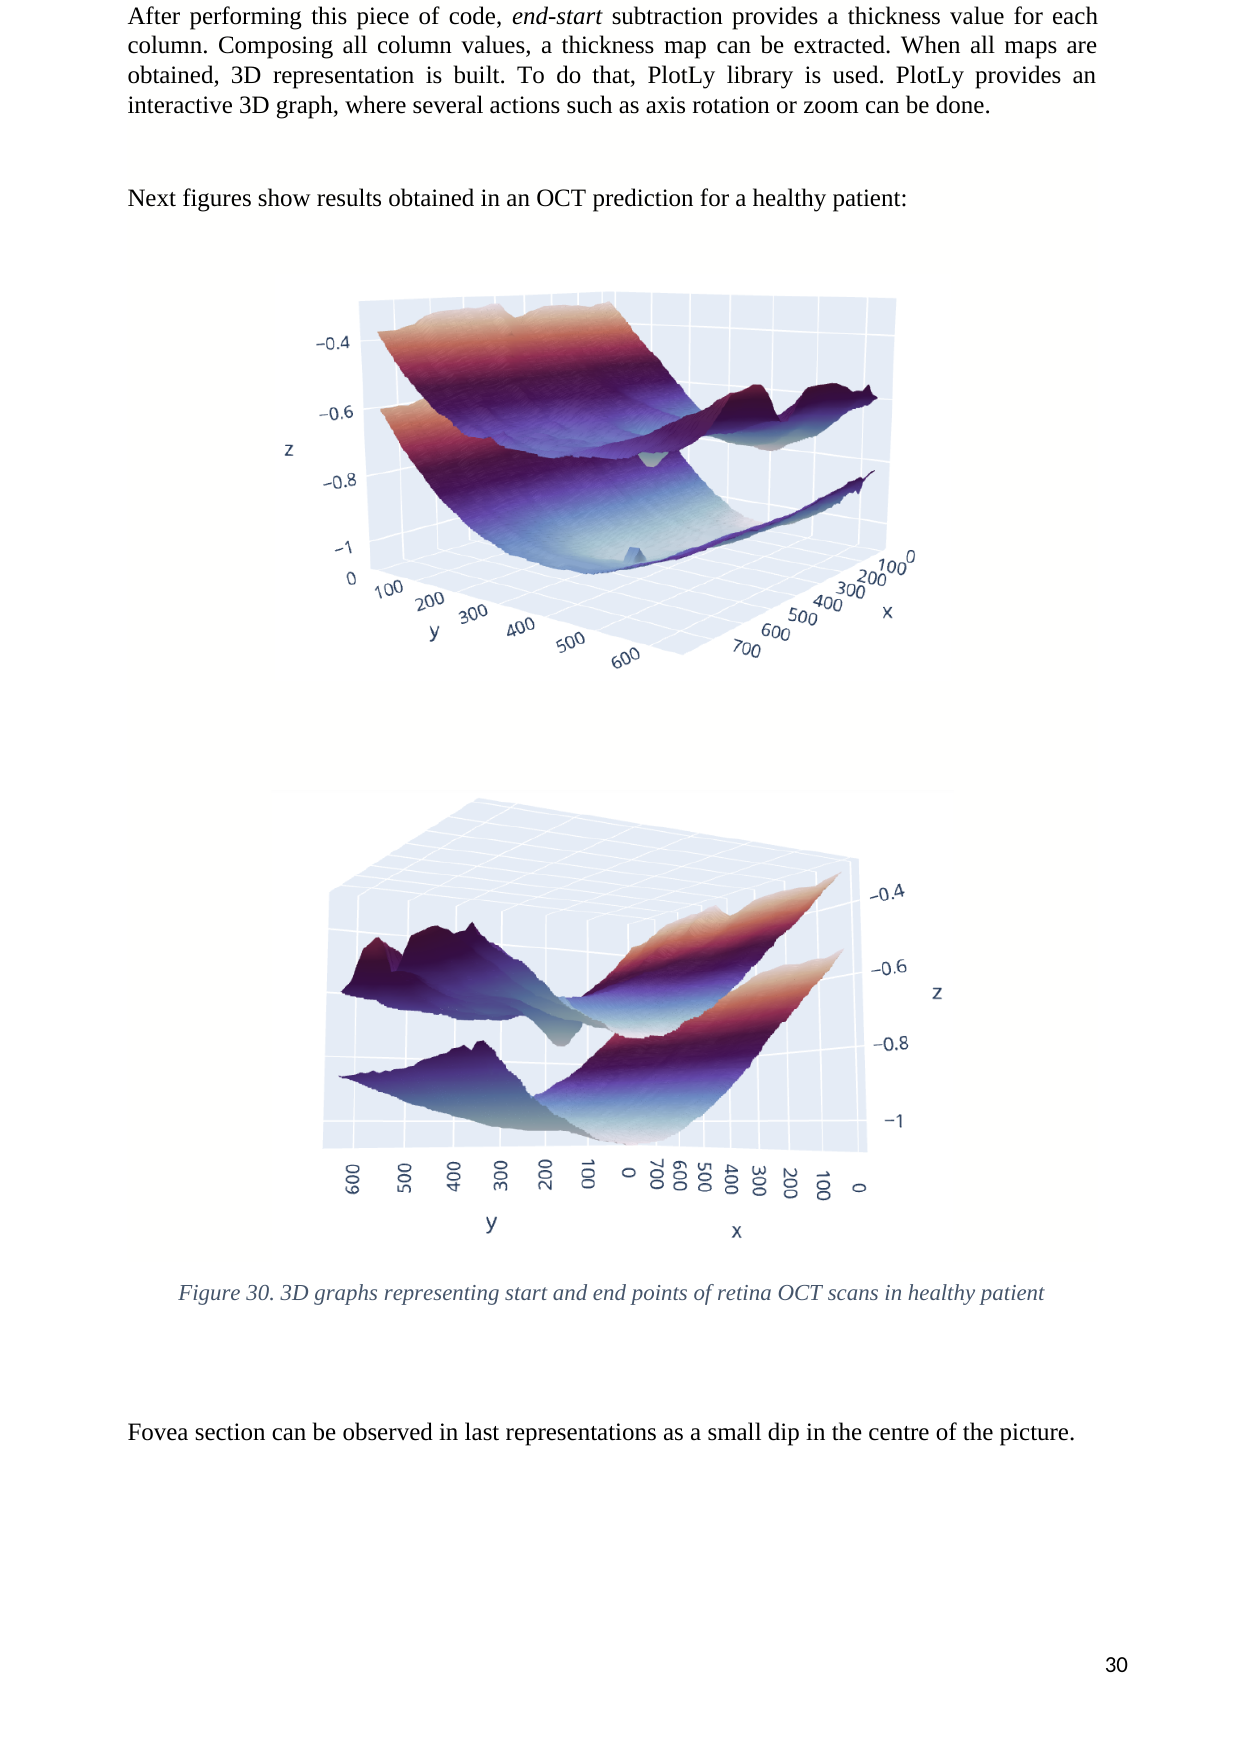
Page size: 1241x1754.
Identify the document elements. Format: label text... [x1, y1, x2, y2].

text Fovea section can be observed in last representations as a small dip in the centre of the picture. [127, 1417, 1098, 1446]
text After performing this piece of code, end-start subtraction provides a thickness value for each column. Composing all column values, a thickness map can be extracted. When all maps are obtained, 3D representation is built. To do that, PlotLy library is used. PlotLy provides an interactive 3D graph, where several actions such as axis rotation or zoom can be done. [127, 0, 1098, 119]
text Figure 30. 3D graphs representing start and end points of retina OCT scans in healthy patient [127, 1279, 1098, 1305]
text Next figures show results obtained in an OCT prediction for a healthy patient: [127, 182, 1098, 211]
